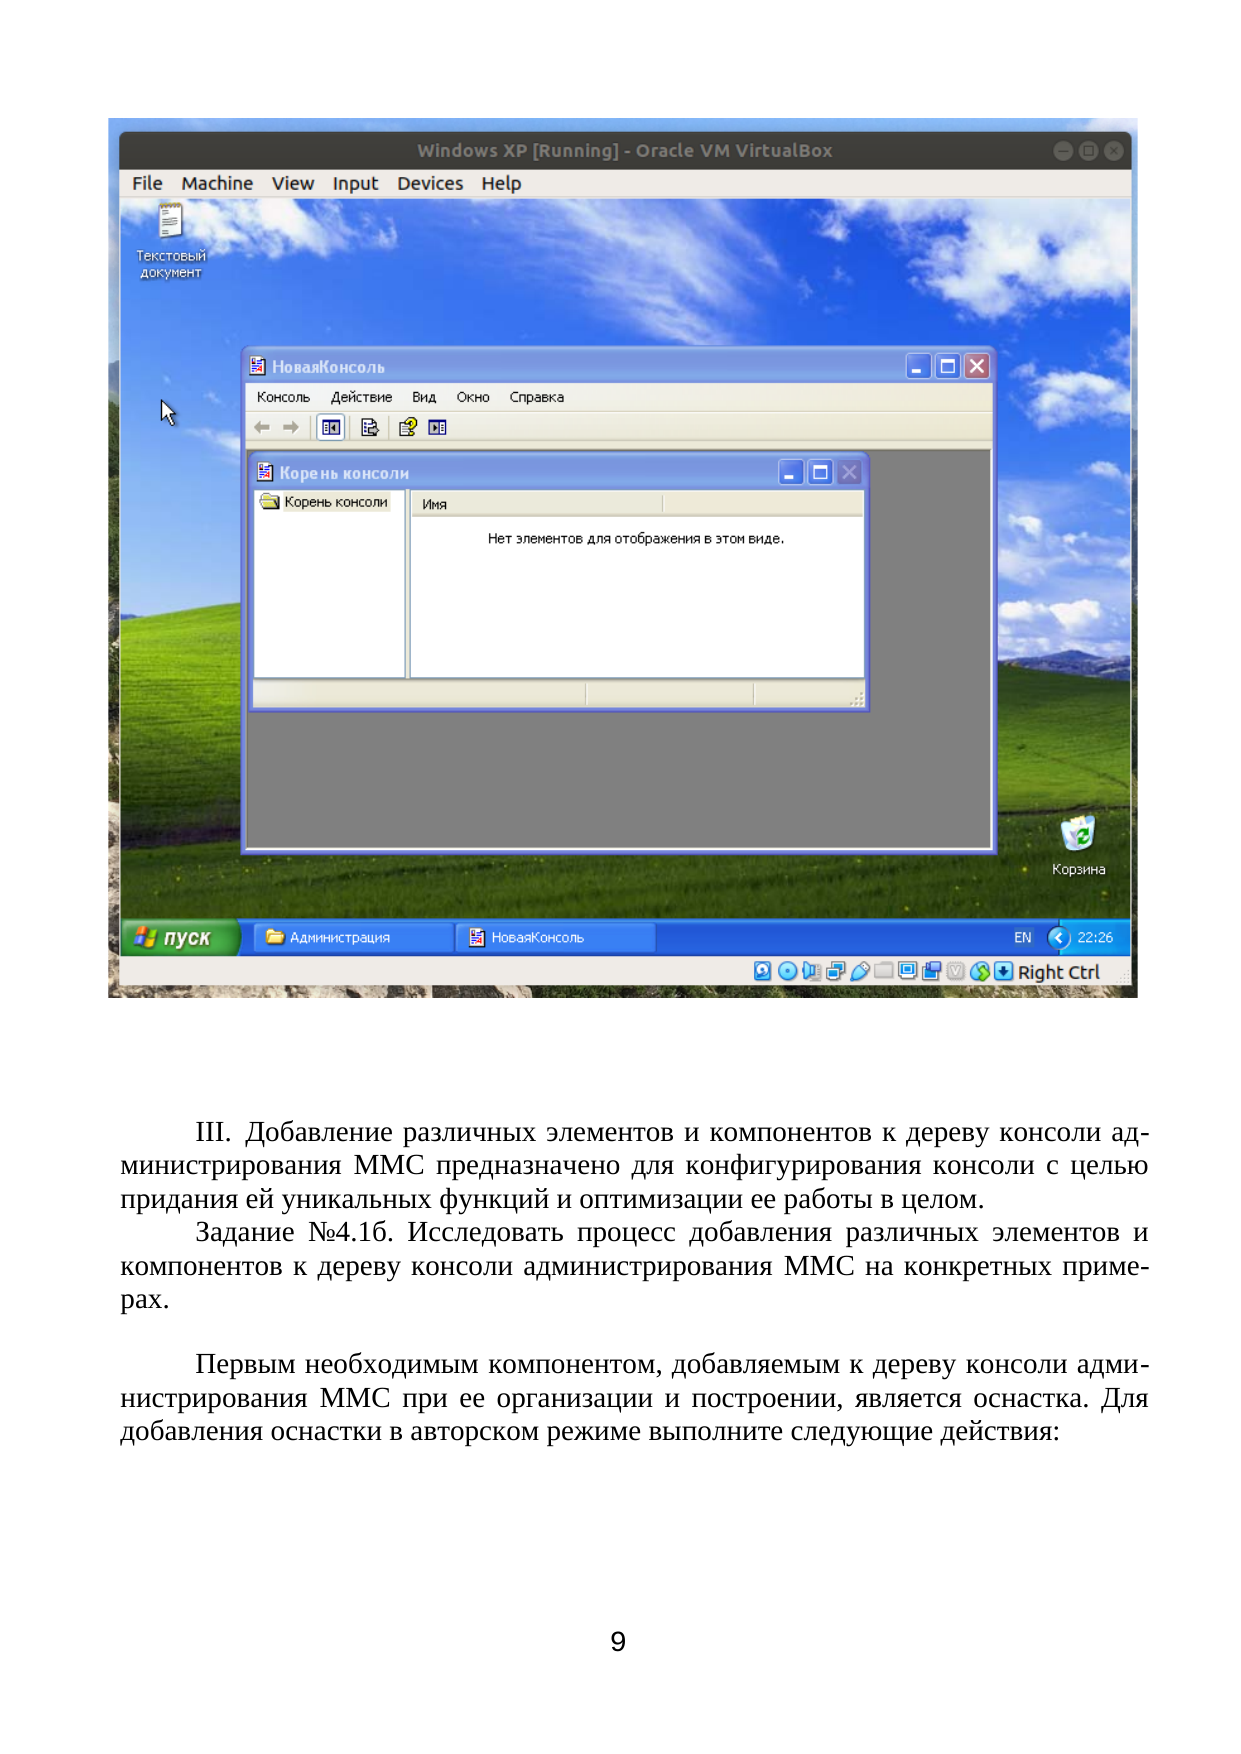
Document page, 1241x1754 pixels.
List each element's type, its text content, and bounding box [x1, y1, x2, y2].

text Задание №4.1б. Исследовать процесс добавления различных элементов и компонентов к дереву консоли администрирования MMC на конкретных приме­рах. [120, 1215, 1149, 1316]
picture [108, 118, 1138, 998]
text Первым необходимым компонентом, добавляемым к дереву консоли адми­нистрирования MMC при ее организации и построении, является оснастка. Для добавления оснастки в авторском режиме выполните следующие действия: [120, 1347, 1149, 1447]
list Добавление различных элементов и компонентов к дереву консоли ад­министрирования MMC предназначено для конфигурирования консоли с целью придания ей уникальных функций и оптимизации ее работы в целом. [120, 1114, 1149, 1215]
